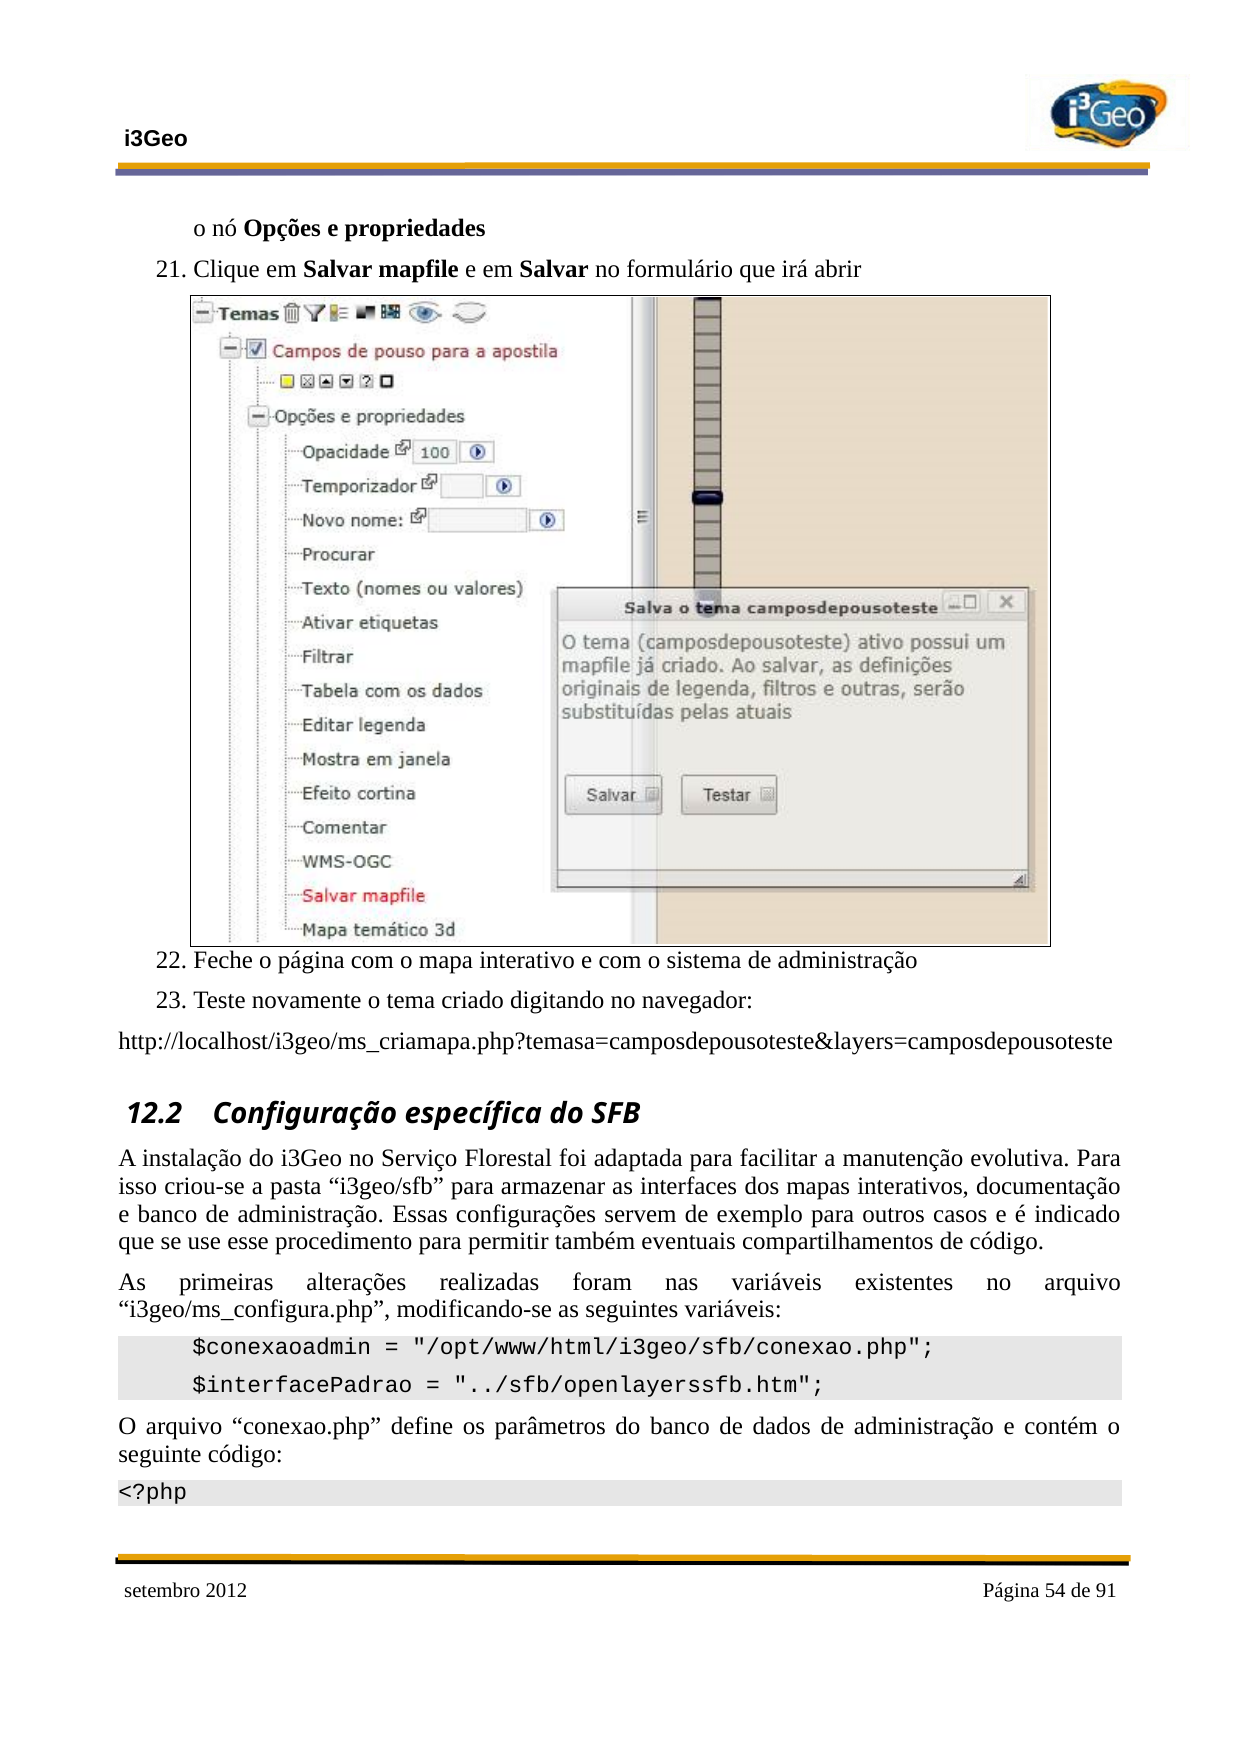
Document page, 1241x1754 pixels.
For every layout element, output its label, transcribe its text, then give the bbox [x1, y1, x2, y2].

text $interfacePadrao = "../sfb/openlayerssfb.htm"; [118, 1374, 1122, 1400]
list Teste novamente o tema criado digitando no navegador: [156, 987, 1122, 1014]
text As primeiras alterações realizadas foram nas variáveis existentes no arquivo “i3geo/ms_configura.php”, modificando-se as seguintes variáveis: [118, 1268, 1122, 1323]
list o nó Opções e propriedades [156, 214, 1122, 242]
list Feche o página com o mapa interativo e com o sistema de administração [156, 295, 1122, 974]
subtitle Configuração específica do SFB [118, 1092, 1122, 1132]
text A instalação do i3Geo no Serviço Florestal foi adaptada para facilitar a manutenção evolutiva. Para isso criou-se a pasta “i3geo/sfb” para armazenar as interfaces dos mapas interativos, documentação e banco de administração. Essas configurações servem de exemplo para outros casos e é indicado que se use esse procedimento para permitir também eventuais compartilhamentos de código. [118, 1144, 1122, 1255]
text http://localhost/i3geo/ms_criamapa.php?temasa=camposdepousoteste&layers=camposdepousoteste [118, 1027, 1122, 1054]
text <?php [118, 1480, 1122, 1506]
list Clique em Salvar mapfile e em Salvar no formulário que irá abrir [156, 255, 1122, 282]
picture [192, 297, 1048, 944]
picture [1025, 74, 1191, 151]
text O arquivo “conexao.php” define os parâmetros do banco de dados de administração e contém o seguinte código: [118, 1412, 1122, 1468]
text $conexaoadmin = "/opt/www/html/i3geo/sfb/conexao.php"; [118, 1336, 1122, 1361]
